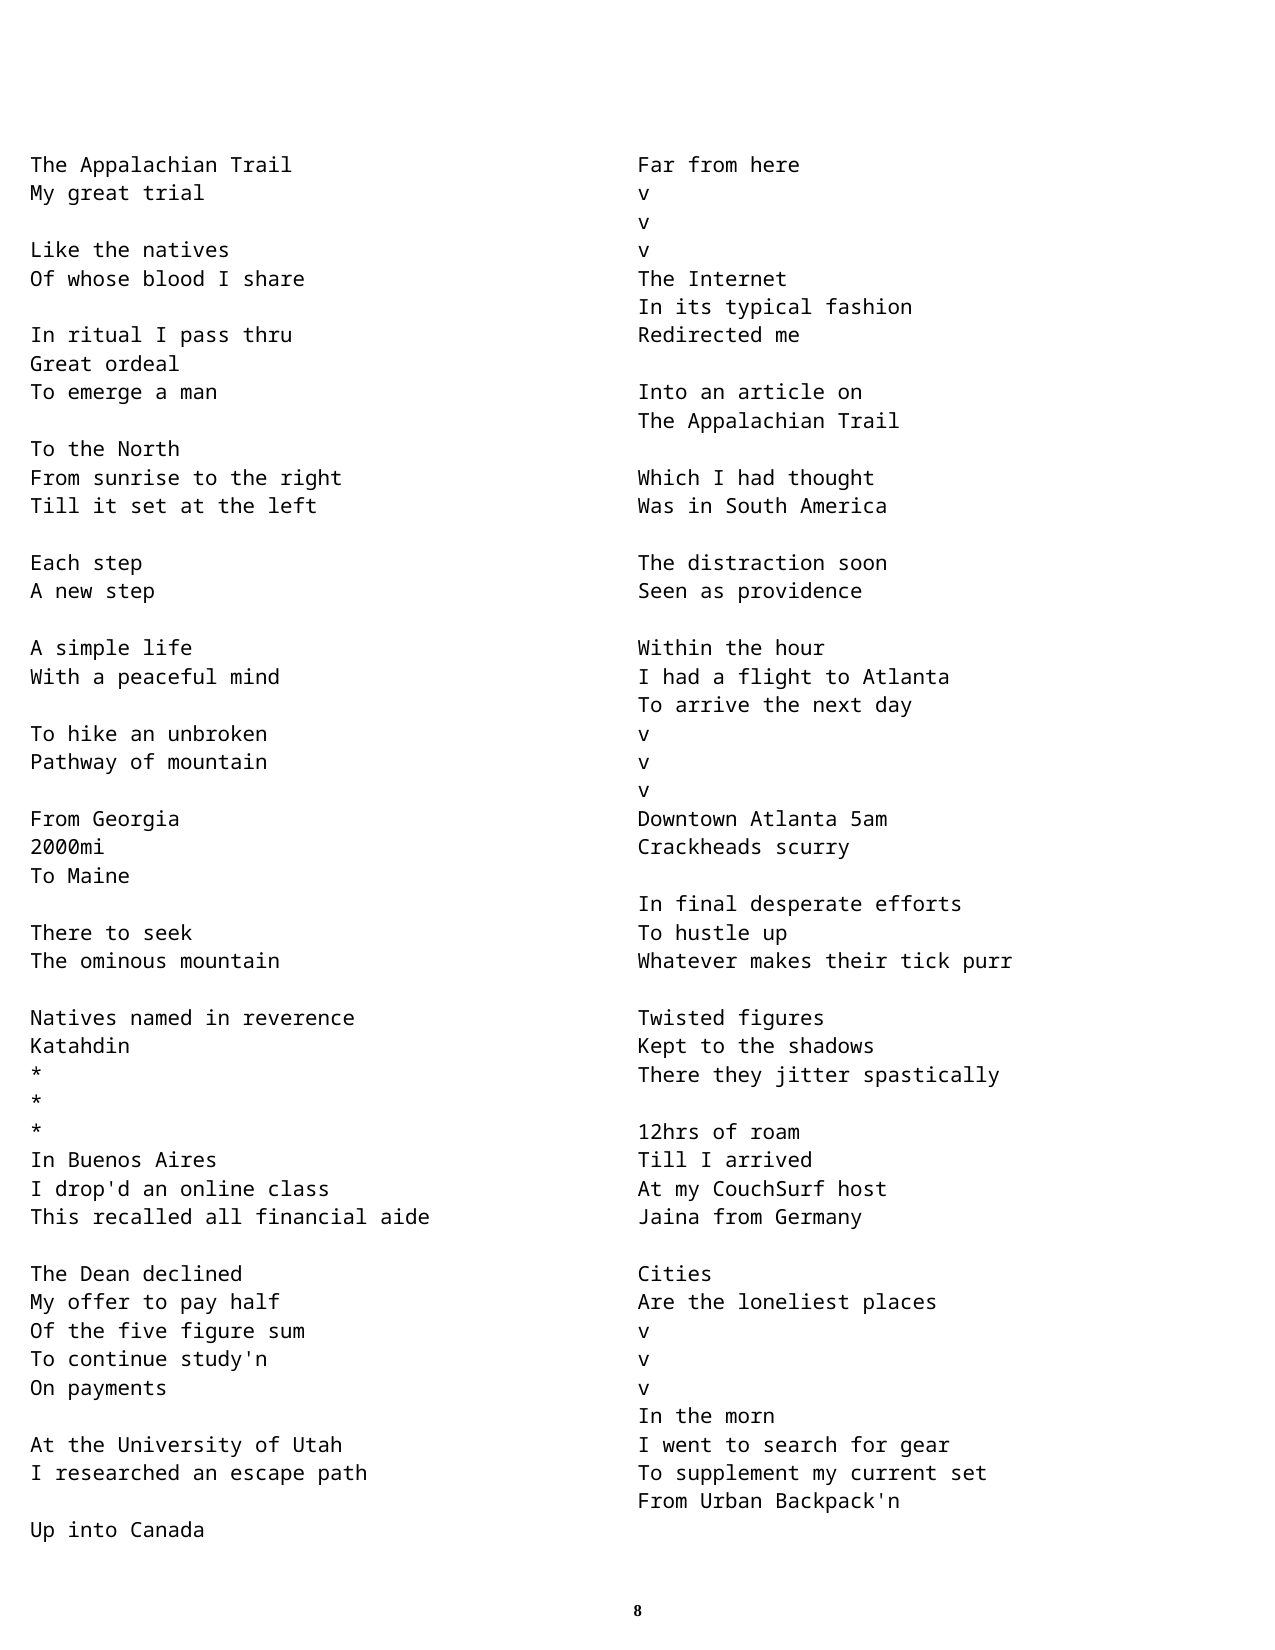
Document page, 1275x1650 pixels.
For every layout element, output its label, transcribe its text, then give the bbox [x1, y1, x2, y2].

text 2000mi [30, 832, 637, 861]
text The Internet [637, 264, 1245, 292]
text At the University of Utah [30, 1430, 637, 1458]
text Jaina from Germany [637, 1202, 1245, 1231]
text I had a flight to Atlanta [637, 662, 1245, 690]
text Crackheads scurry [637, 832, 1245, 861]
text To emerge a man [30, 377, 637, 406]
text 12hrs of roam [637, 1117, 1245, 1145]
text v [637, 1316, 1245, 1344]
text With a peaceful mind [30, 662, 637, 690]
text The Appalachian Trail [30, 150, 637, 178]
text A new step [30, 577, 637, 605]
text From Georgia [30, 804, 637, 832]
text Till it set at the left [30, 491, 637, 520]
text In final desperate efforts [637, 889, 1245, 918]
text There to seek [30, 918, 637, 946]
text To supplement my current set [637, 1458, 1245, 1487]
text I went to search for gear [637, 1430, 1245, 1458]
text Kept to the shadows [637, 1032, 1245, 1060]
text From sunrise to the right [30, 463, 637, 491]
text Which I had thought [637, 463, 1245, 491]
text v [637, 178, 1245, 207]
text In Buenos Aires [30, 1145, 637, 1174]
text Redirected me [637, 321, 1245, 349]
text To hike an unbroken [30, 719, 637, 747]
text v [637, 719, 1245, 747]
text Cities [637, 1259, 1245, 1287]
text This recalled all financial aide [30, 1202, 637, 1231]
text Far from here [637, 150, 1245, 178]
text I researched an escape path [30, 1458, 637, 1487]
text Katahdin [30, 1032, 637, 1060]
text Up into Canada [30, 1515, 637, 1543]
text Each step [30, 548, 637, 577]
text Into an article on [637, 377, 1245, 406]
text In the morn [637, 1401, 1245, 1430]
text In its typical fashion [637, 292, 1245, 321]
text My offer to pay half [30, 1287, 637, 1316]
text v [637, 207, 1245, 235]
text Seen as providence [637, 577, 1245, 605]
text v [637, 1344, 1245, 1373]
text The ominous mountain [30, 946, 637, 975]
text To continue study'n [30, 1344, 637, 1373]
text Great ordeal [30, 349, 637, 377]
text The distraction soon [637, 548, 1245, 577]
text To hustle up [637, 918, 1245, 946]
text * [30, 1060, 637, 1088]
text * [30, 1088, 637, 1117]
text There they jitter spastically [637, 1060, 1245, 1088]
text Natives named in reverence [30, 1003, 637, 1032]
text Of the five figure sum [30, 1316, 637, 1344]
text v [637, 1373, 1245, 1401]
text From Urban Backpack'n [637, 1487, 1245, 1515]
text Pathway of mountain [30, 747, 637, 776]
text To Maine [30, 861, 637, 889]
text On payments [30, 1373, 637, 1401]
text v [637, 235, 1245, 264]
text At my CouchSurf host [637, 1174, 1245, 1202]
text In ritual I pass thru [30, 321, 637, 349]
text I drop'd an online class [30, 1174, 637, 1202]
text Are the loneliest places [637, 1287, 1245, 1316]
text * [30, 1117, 637, 1145]
text Of whose blood I share [30, 264, 637, 292]
text Whatever makes their tick purr [637, 946, 1245, 975]
text Twisted figures [637, 1003, 1245, 1032]
text v [637, 776, 1245, 804]
text Was in South America [637, 491, 1245, 520]
text The Appalachian Trail [637, 406, 1245, 434]
text v [637, 747, 1245, 776]
text Like the natives [30, 235, 637, 264]
text To the North [30, 434, 637, 463]
text To arrive the next day [637, 690, 1245, 719]
text Till I arrived [637, 1145, 1245, 1174]
text Downtown Atlanta 5am [637, 804, 1245, 832]
text My great trial [30, 178, 637, 207]
text The Dean declined [30, 1259, 637, 1287]
text Within the hour [637, 633, 1245, 662]
text A simple life [30, 633, 637, 662]
